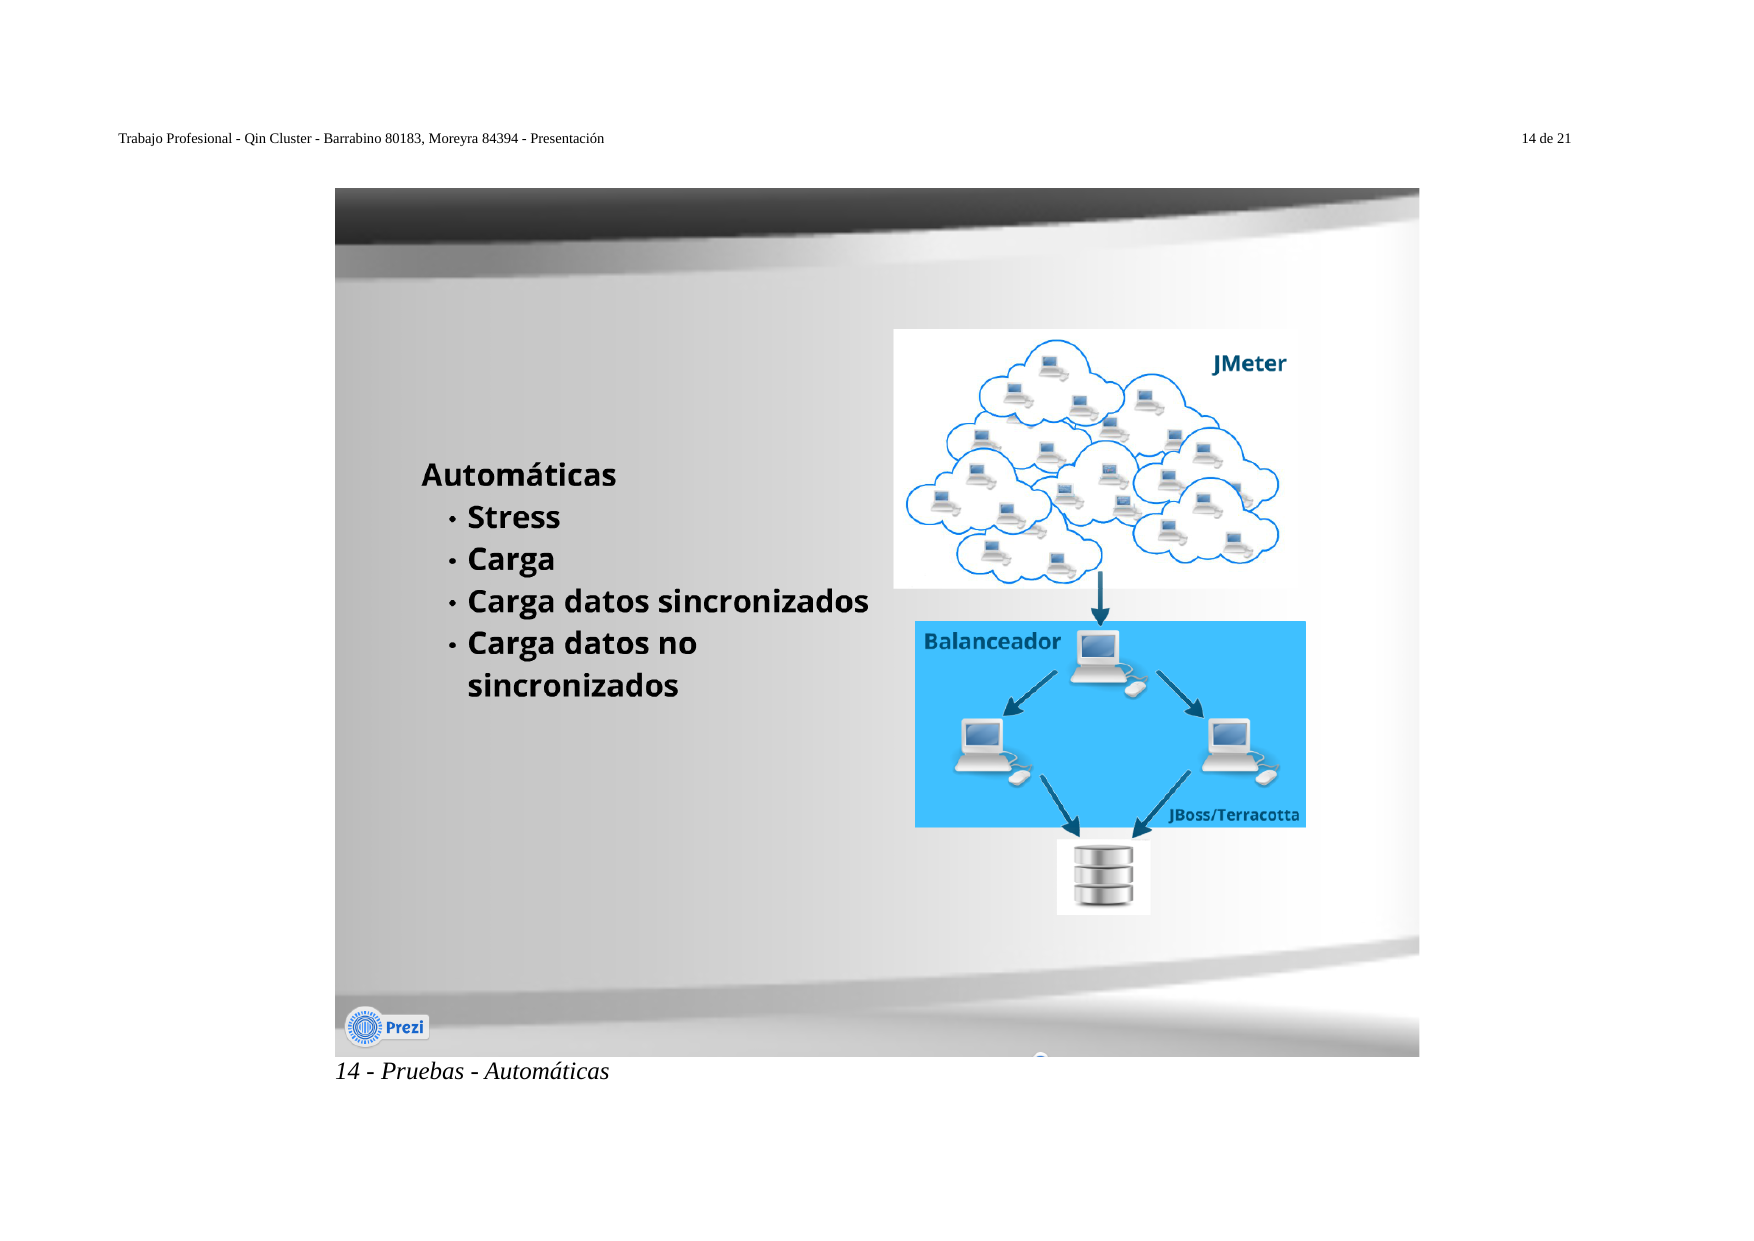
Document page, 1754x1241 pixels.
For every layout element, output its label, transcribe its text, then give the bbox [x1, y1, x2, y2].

picture [335, 188, 1420, 1057]
text 14 - Pruebas - Automáticas [335, 1057, 1419, 1085]
